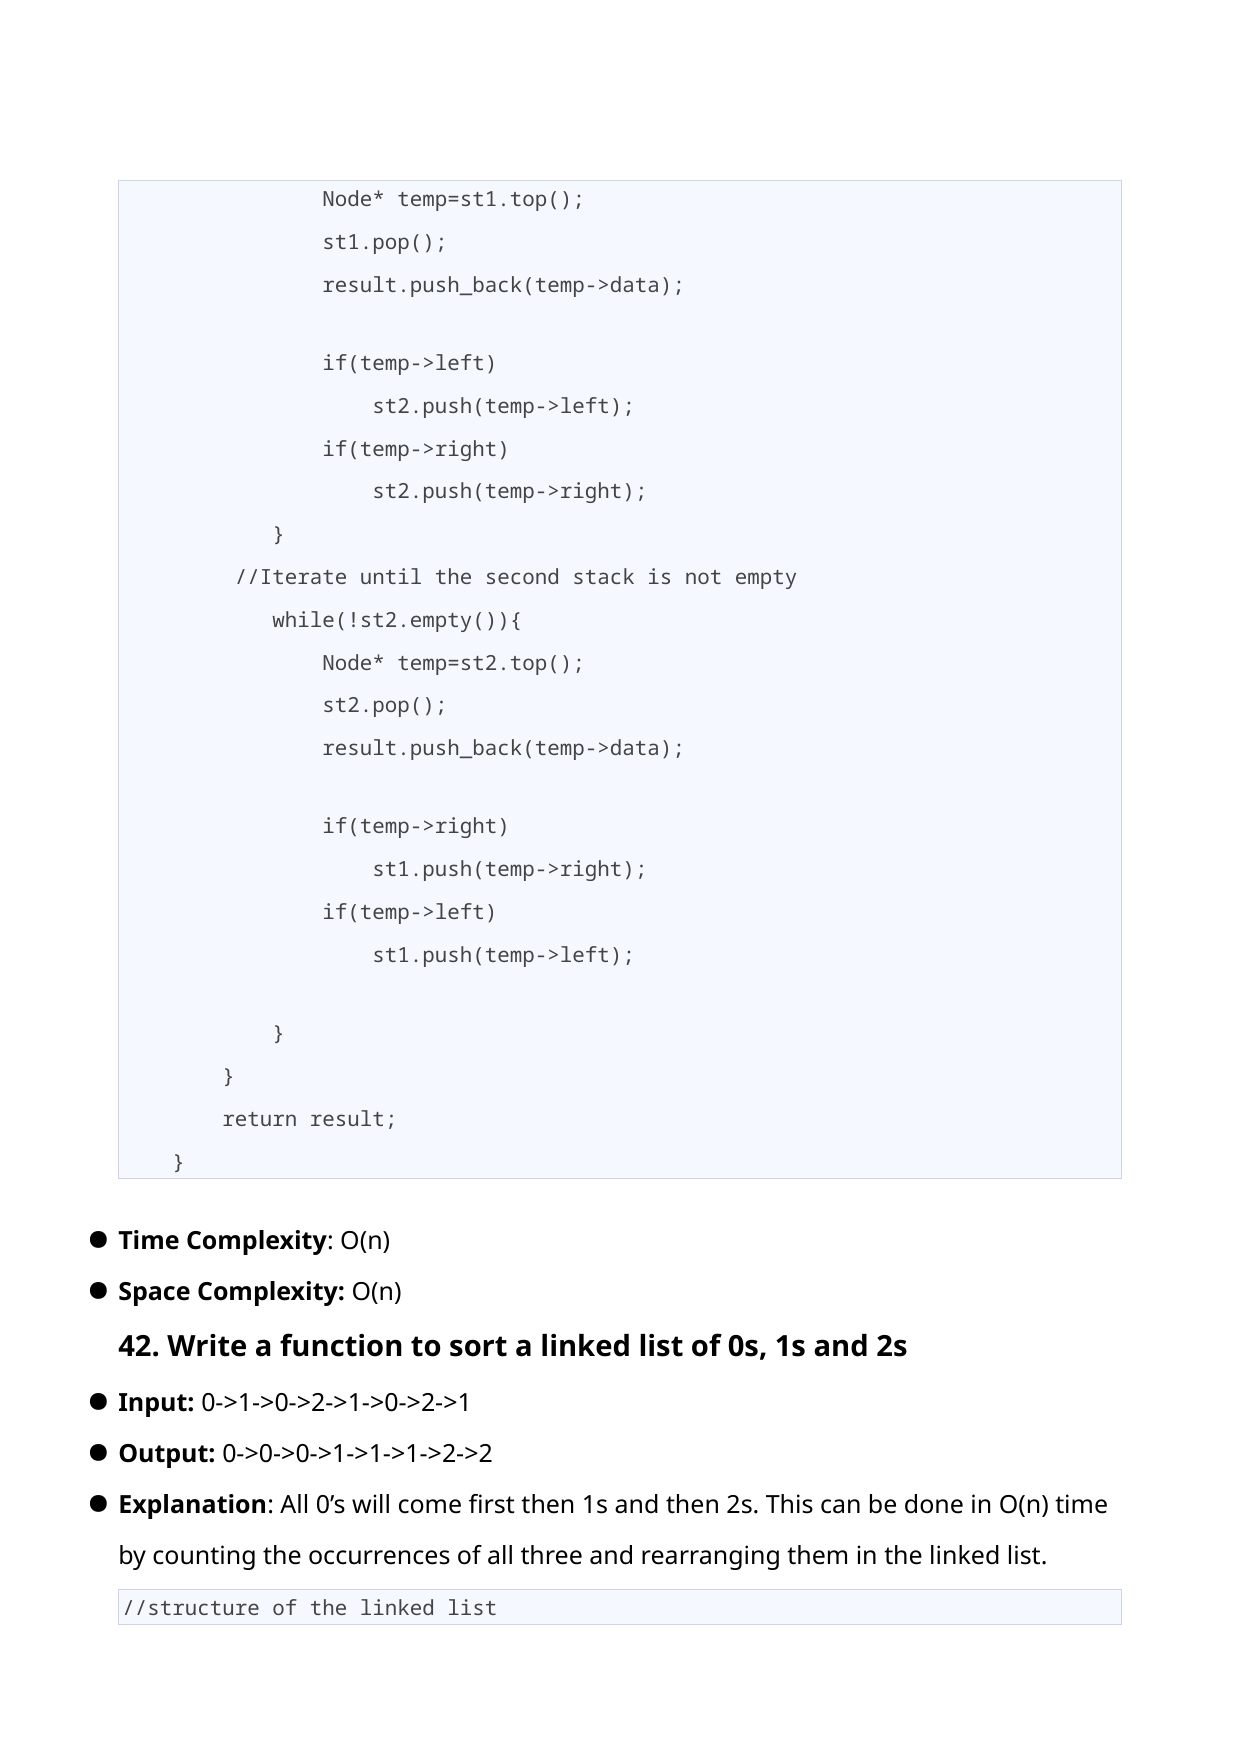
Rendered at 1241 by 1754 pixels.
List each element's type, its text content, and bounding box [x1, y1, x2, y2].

text result.push_back(temp->data); [119, 729, 1121, 762]
text st1.push(temp->left); [119, 936, 1121, 969]
list Output: 0->0->0->1->1->1->2->2 [118, 1436, 1122, 1470]
text st1.push(temp->right); [119, 851, 1121, 883]
text //Iterate until the second stack is not empty [119, 558, 1121, 591]
text result.push_back(temp->data); [119, 266, 1121, 298]
text st1.pop(); [119, 223, 1121, 256]
text if(temp->left) [119, 344, 1121, 377]
text } [119, 1014, 1121, 1047]
text return result; [119, 1100, 1121, 1132]
text Node* temp=st2.top(); [119, 644, 1121, 676]
text Node* temp=st1.top(); [119, 181, 1121, 213]
text if(temp->right) [119, 430, 1121, 462]
text } [119, 1143, 1121, 1178]
subtitle 42. Write a function to sort a linked list of 0s, 1s and 2s [118, 1325, 1122, 1365]
text st2.push(temp->right); [119, 473, 1121, 505]
list Explanation: All 0’s will come first then 1s and then 2s. This can be done in O(n) time by counting the occurrences of all three and rearranging them in the linked list. [118, 1487, 1122, 1572]
text if(temp->left) [119, 893, 1121, 926]
list Space Complexity: O(n) [118, 1274, 1122, 1308]
text //structure of the linked list [119, 1590, 1121, 1624]
text st2.pop(); [119, 687, 1121, 719]
text if(temp->right) [119, 808, 1121, 840]
list Input: 0->1->0->2->1->0->2->1 [118, 1384, 1122, 1419]
list Time Complexity: O(n) [118, 1223, 1122, 1257]
text } [119, 515, 1121, 548]
text st2.push(temp->left); [119, 387, 1121, 419]
text while(!st2.empty()){ [119, 601, 1121, 633]
text } [119, 1057, 1121, 1090]
